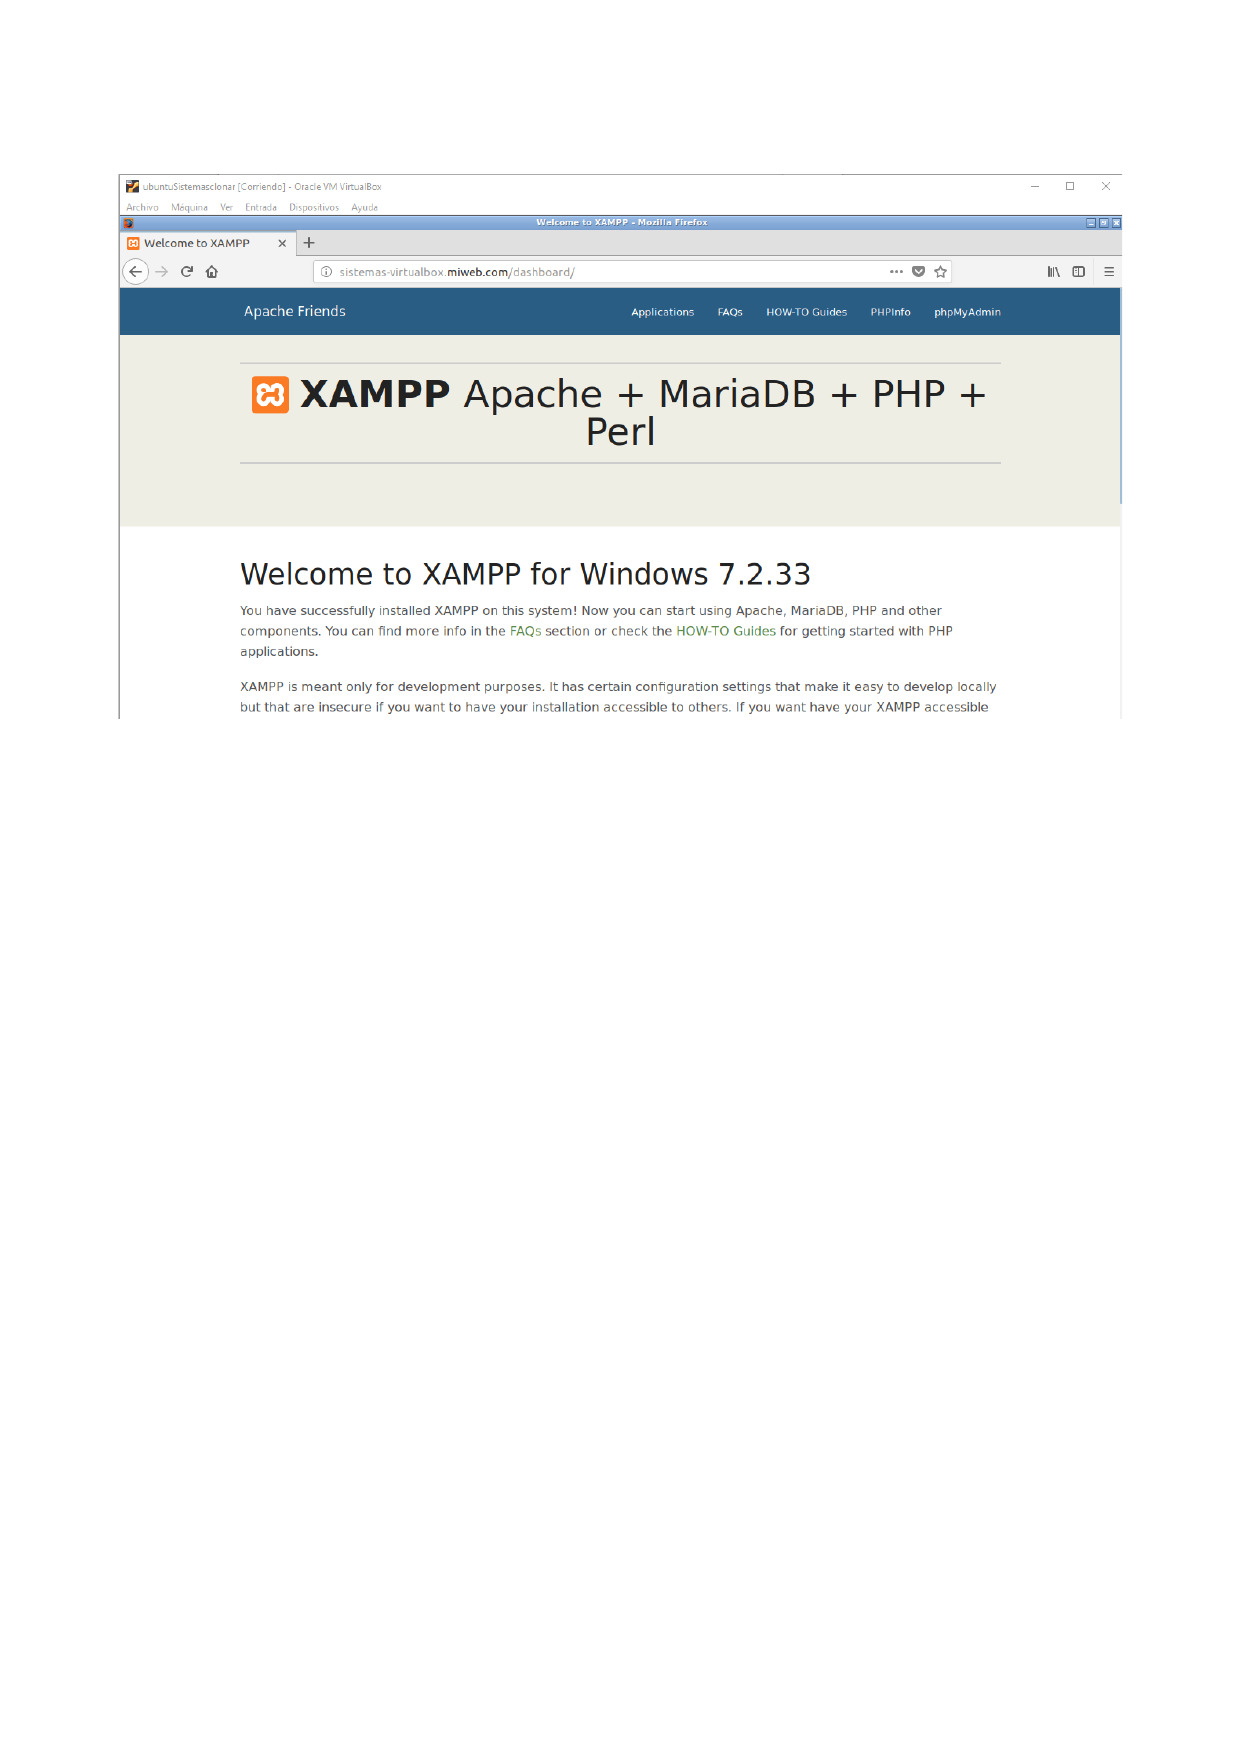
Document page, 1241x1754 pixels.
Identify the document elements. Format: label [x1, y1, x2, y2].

picture [118, 174, 1123, 719]
